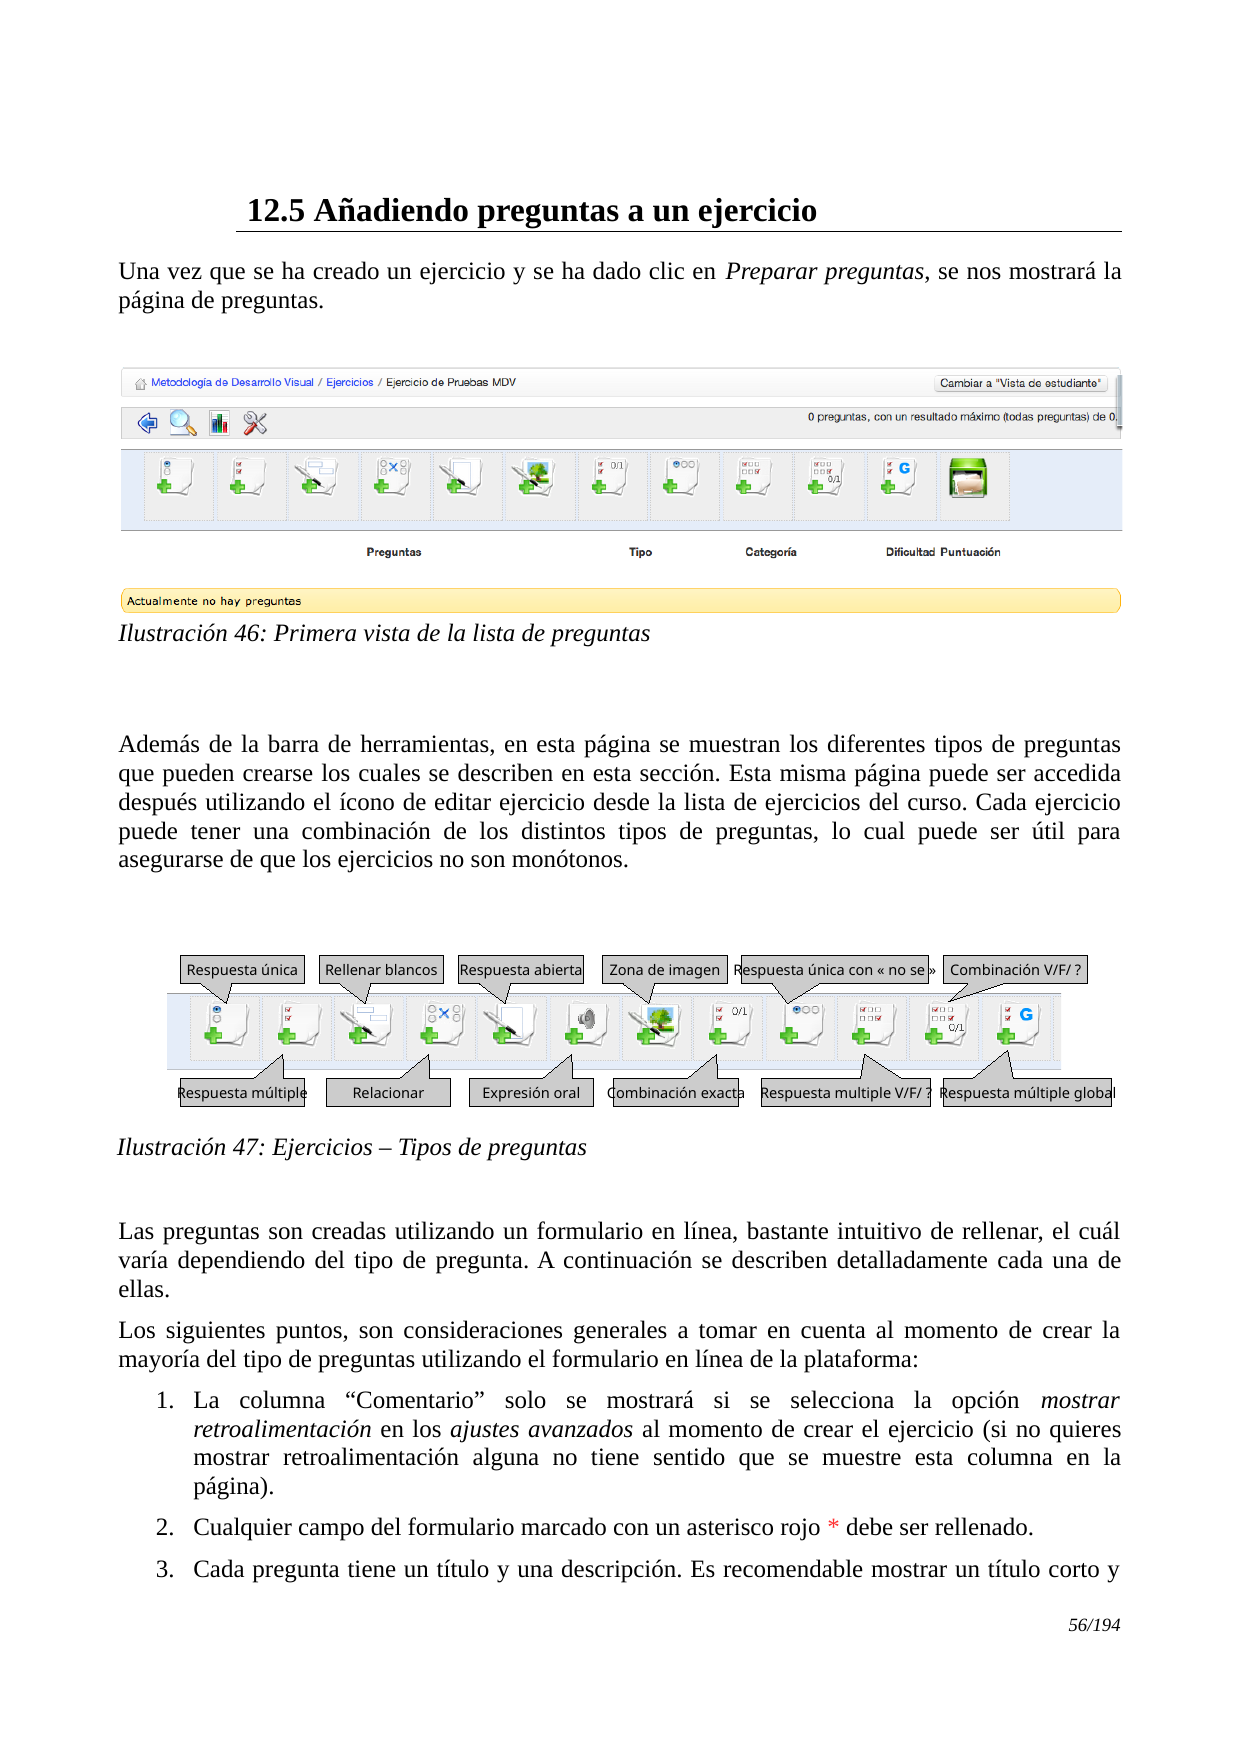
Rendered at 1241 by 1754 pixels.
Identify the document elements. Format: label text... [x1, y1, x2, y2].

text Una vez que se ha creado un ejercicio y se ha dado clic en Preparar preguntas, se nos mostrará la página de preguntas. [118, 256, 1122, 313]
picture [159, 987, 1062, 1078]
text Las preguntas son creadas utilizando un formulario en línea, bastante intuitivo de rellenar, el cuál varía dependiendo del tipo de pregunta. A continuación se describen detalladamente cada una de ellas. [118, 1216, 1122, 1302]
text Ilustración 46: Primera vista de la lista de preguntas [118, 619, 1122, 647]
list Cualquier campo del formulario marcado con un asterisco rojo * debe ser rellenado. [156, 1512, 1122, 1541]
text Además de la barra de herramientas, en esta página se muestran los diferentes tipos de preguntas que pueden crearse los cuales se describen en esta sección. Esta misma página puede ser accedida después utilizando el ícono de editar ejercicio desde la lista de ejercicios del curso. Cada ejercicio puede tener una combinación de los distintos tipos de preguntas, lo cual puede ser útil para asegurarse de que los ejercicios no son monótonos. [118, 729, 1122, 873]
text Ilustración 47: Ejercicios – Tipos de preguntas [117, 1132, 1117, 1160]
subtitle Añadiendo preguntas a un ejercicio [236, 190, 1122, 231]
text Los siguientes puntos, son consideraciones generales a tomar en cuenta al momento de crear la mayoría del tipo de preguntas utilizando el formulario en línea de la plataforma: [118, 1315, 1122, 1372]
list La columna “Comentario” solo se mostrará si se selecciona la opción mostrar retroalimentación en los ajustes avanzados al momento de crear el ejercicio (si no quieres mostrar retroalimentación alguna no tiene sentido que se muestre esta columna en la página). [156, 1385, 1122, 1500]
list Cada pregunta tiene un título y una descripción. Es recomendable mostrar un título corto y [156, 1554, 1122, 1582]
picture [118, 367, 1123, 619]
